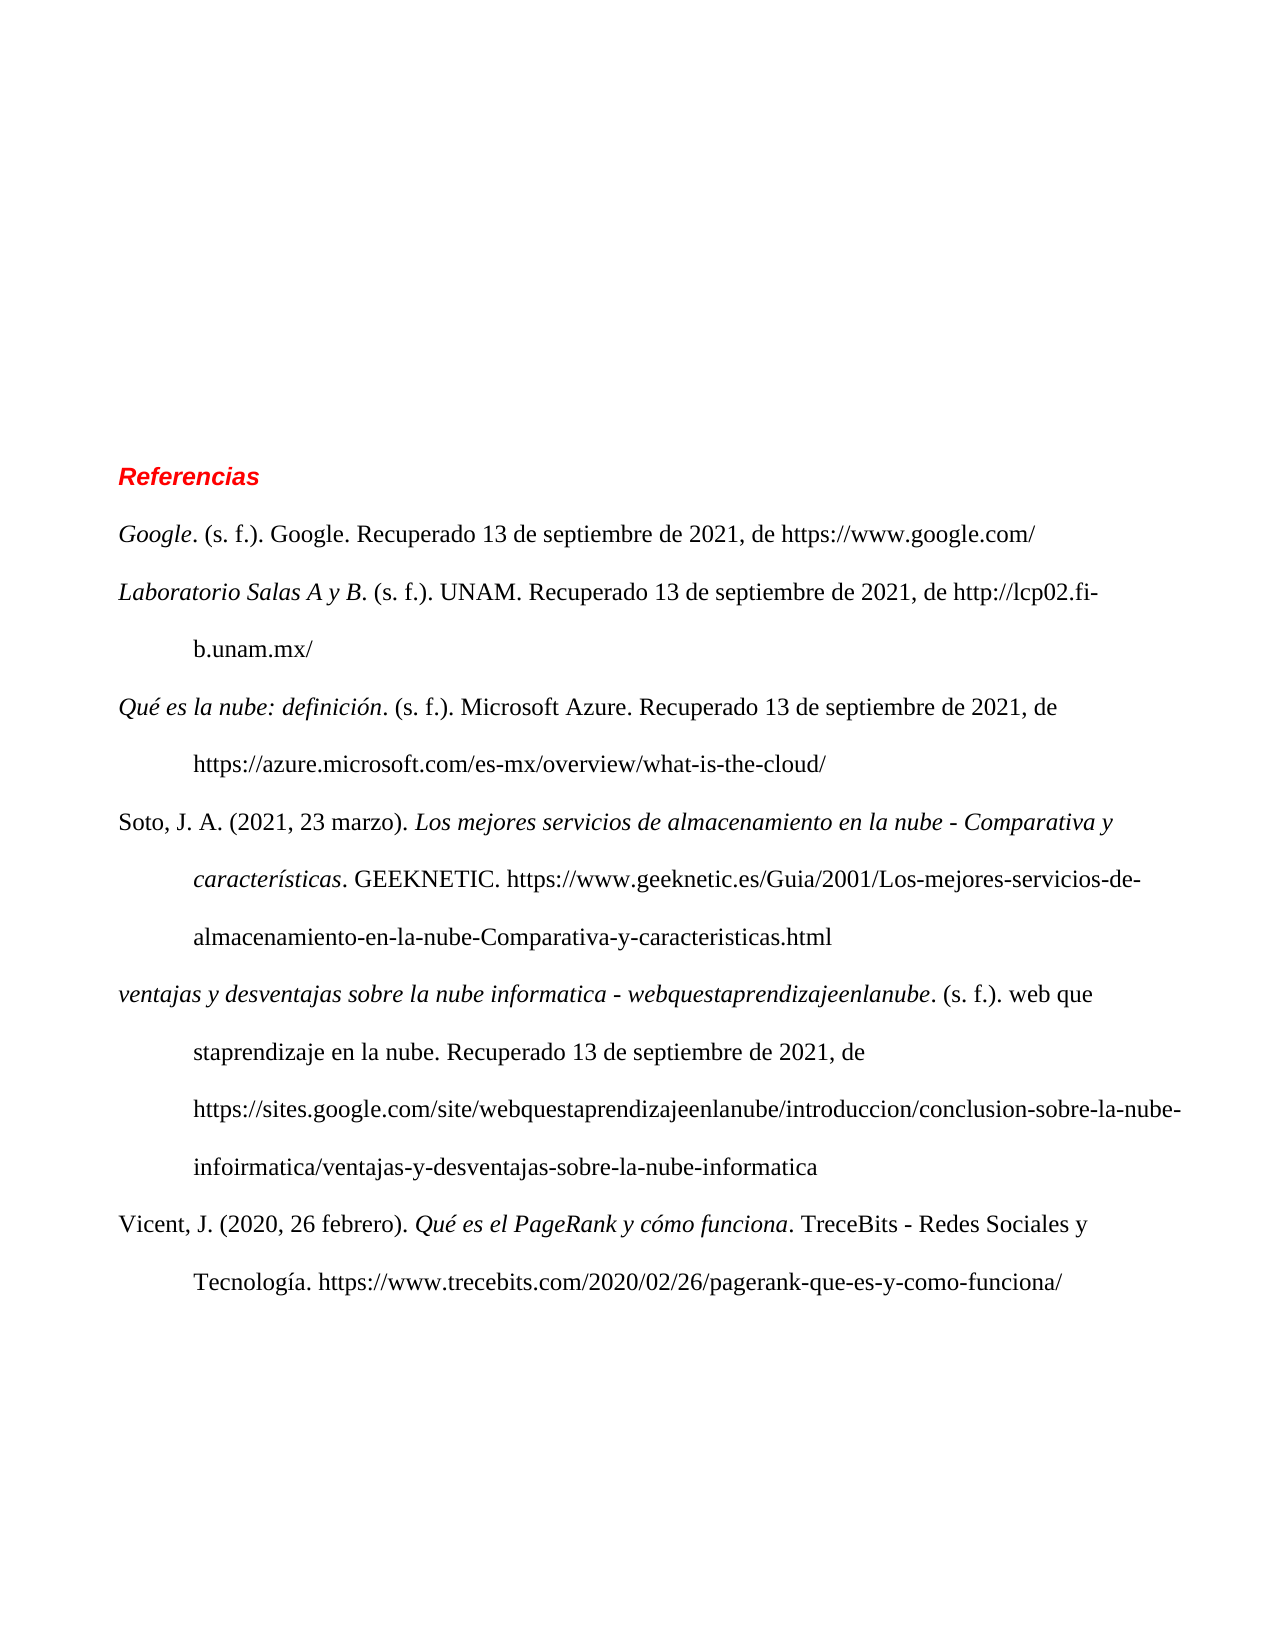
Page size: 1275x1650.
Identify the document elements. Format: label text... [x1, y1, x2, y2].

text Laboratorio Salas A y B. (s. f.). UNAM. Recuperado 13 de septiembre de 2021, de http://lcp02.fi-b.unam.mx/ [118, 577, 1205, 663]
text Referencias [118, 462, 1205, 490]
text Google. (s. f.). Google. Recuperado 13 de septiembre de 2021, de https://www.google.com/ [118, 519, 1205, 548]
text Soto, J. A. (2021, 23 marzo). Los mejores servicios de almacenamiento en la nube - Comparativa y características. GEEKNETIC. https://www.geeknetic.es/Guia/2001/Los-mejores-servicios-de-almacenamiento-en-la-nube-Comparativa-y-caracteristicas.html [118, 807, 1205, 950]
text Qué es la nube: definición. (s. f.). Microsoft Azure. Recuperado 13 de septiembre de 2021, de https://azure.microsoft.com/es-mx/overview/what-is-the-cloud/ [118, 692, 1205, 778]
text ventajas y desventajas sobre la nube informatica - webquestaprendizajeenlanube. (s. f.). web que staprendizaje en la nube. Recuperado 13 de septiembre de 2021, de https://sites.google.com/site/webquestaprendizajeenlanube/introduccion/conclusion-sobre-la-nube-infoirmatica/ventajas-y-desventajas-sobre-la-nube-informatica [118, 979, 1205, 1180]
text Vicent, J. (2020, 26 febrero). Qué es el PageRank y cómo funciona. TreceBits - Redes Sociales y Tecnología. https://www.trecebits.com/2020/02/26/pagerank-que-es-y-como-funciona/ [118, 1209, 1205, 1295]
